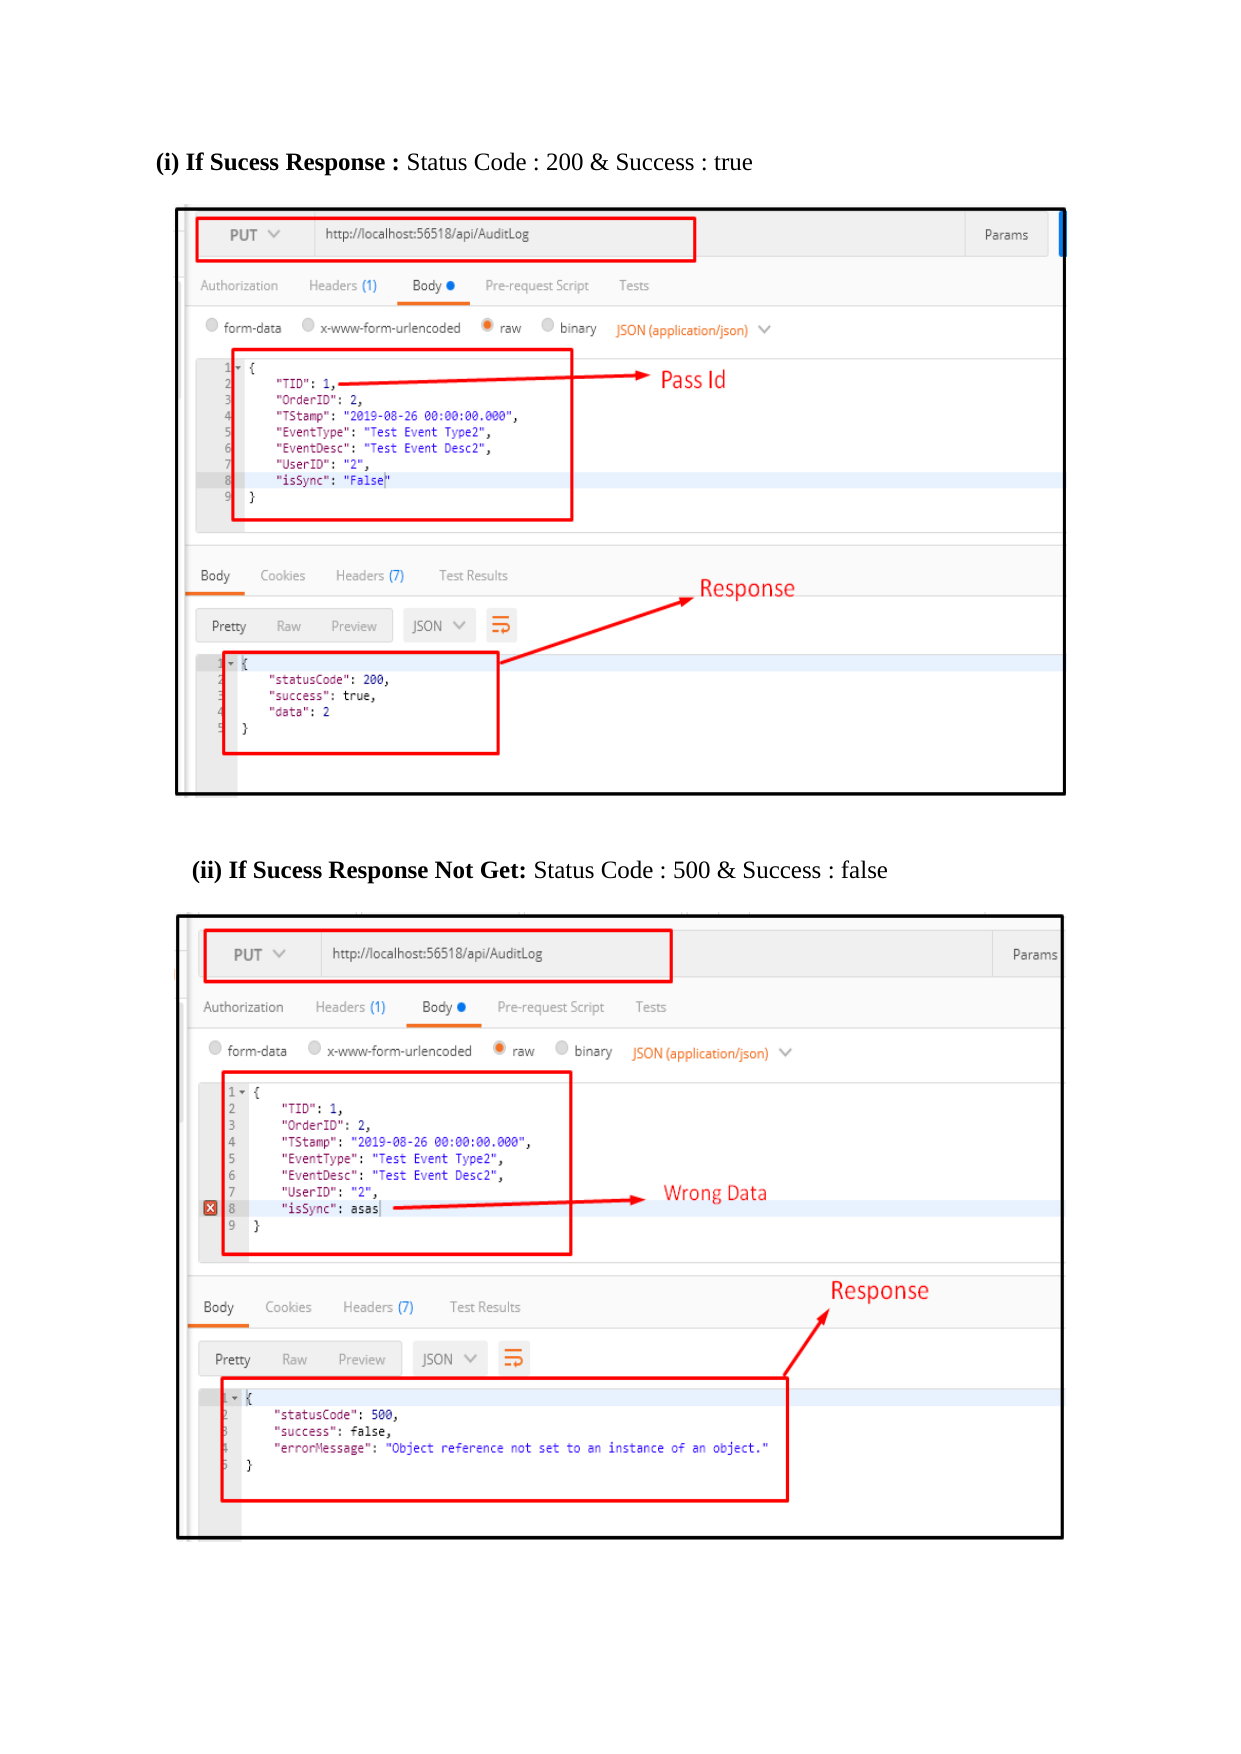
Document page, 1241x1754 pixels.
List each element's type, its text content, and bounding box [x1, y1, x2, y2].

picture [174, 912, 1066, 1542]
picture [173, 204, 1067, 798]
text (ii) If Sucess Response Not Get: Status Code : 500 & Success : false [118, 855, 1122, 884]
text (i) If Sucess Response : Status Code : 200 & Success : true [118, 147, 1122, 176]
